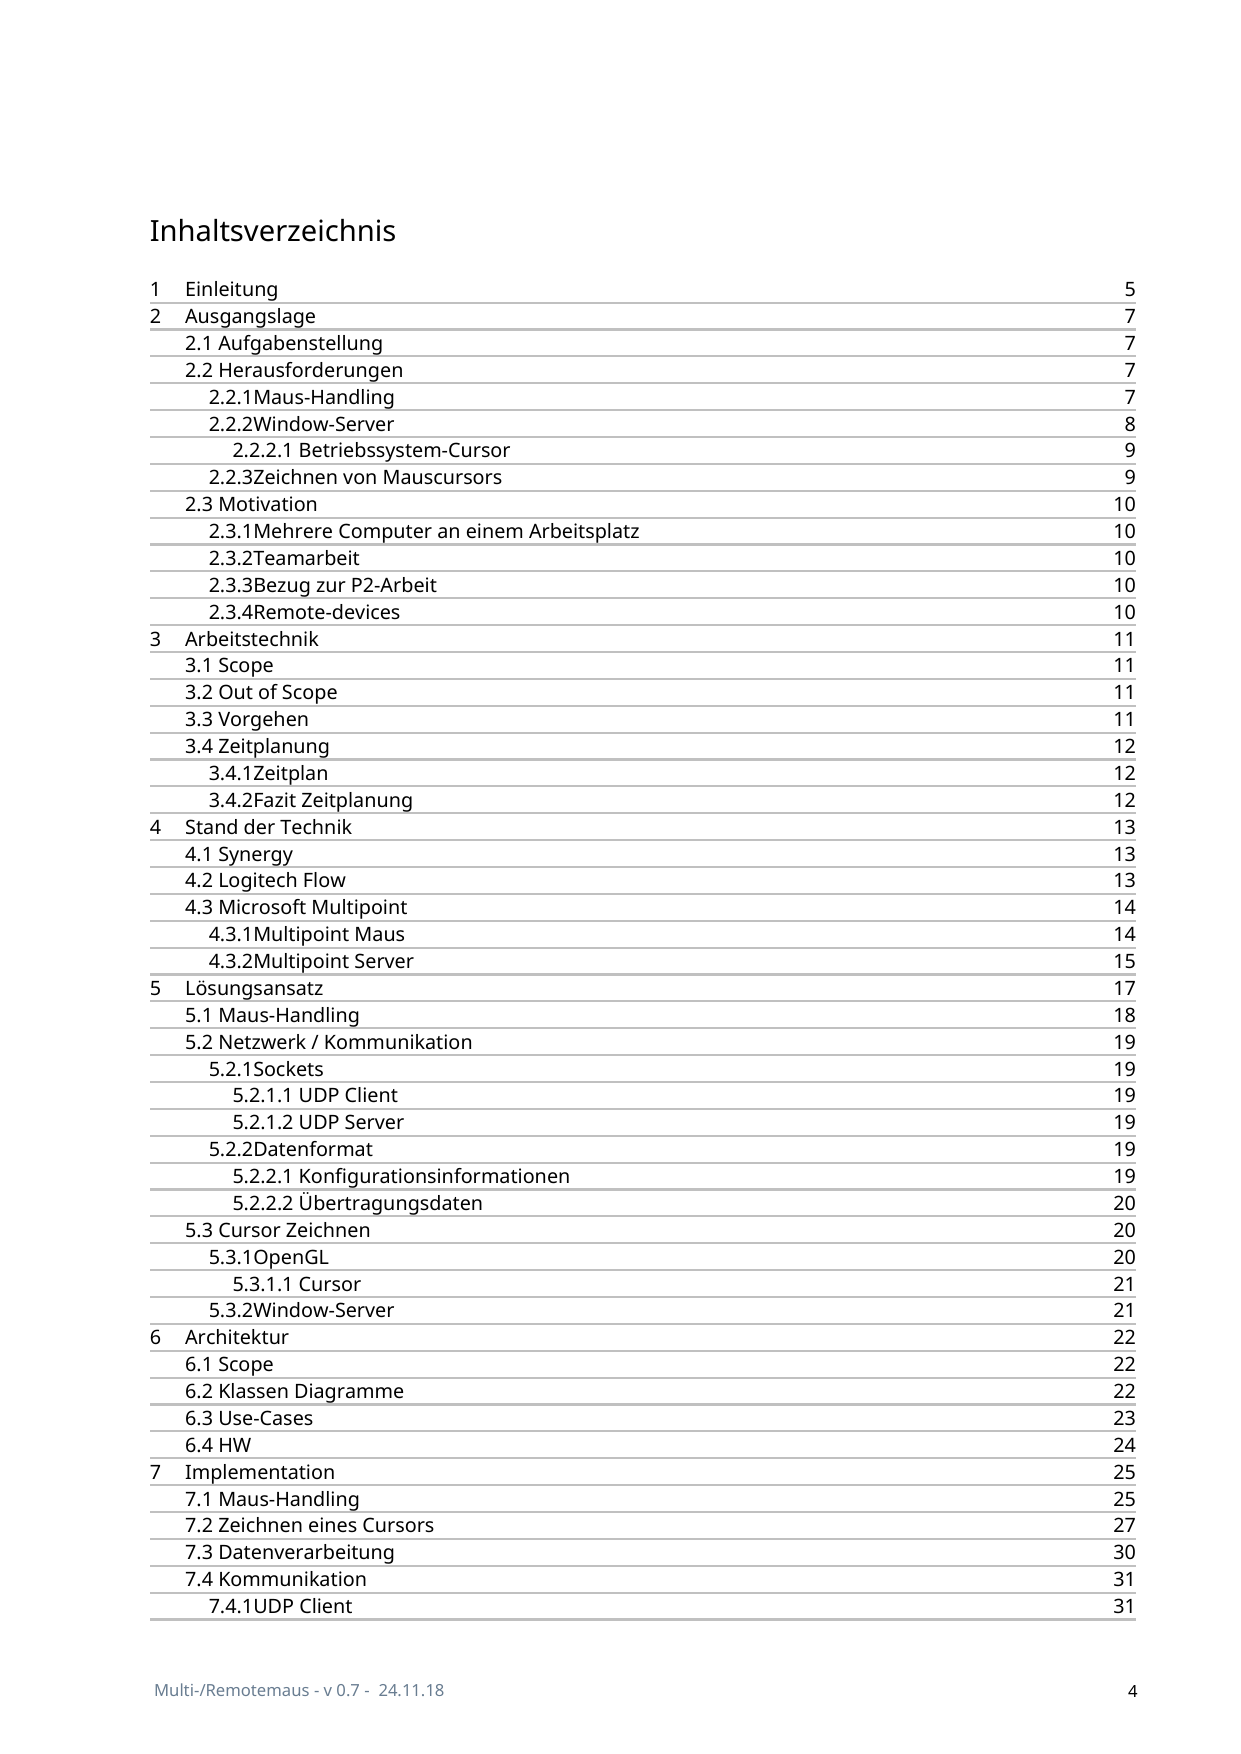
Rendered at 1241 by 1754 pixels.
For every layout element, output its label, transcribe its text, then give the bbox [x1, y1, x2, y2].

text 5.2.1.1 UDP Client 19 [149, 1083, 1136, 1110]
text 5.2.2.1 Konfigurationsinformationen 19 [149, 1164, 1136, 1191]
text 1 Einleitung 5 [149, 277, 1136, 304]
text 2.3.1Mehrere Computer an einem Arbeitsplatz 10 [149, 519, 1136, 546]
text 5.3.1.1 Cursor 21 [149, 1271, 1136, 1298]
text Inhaltsverzeichnis [149, 210, 1136, 250]
text 2.3.3Bezug zur P2-Arbeit 10 [149, 572, 1136, 599]
text 4.3.2Multipoint Server 15 [149, 949, 1136, 976]
text 7 Implementation 25 [149, 1459, 1136, 1486]
text 3.3 Vorgehen 11 [149, 707, 1136, 734]
text 5.2.2Datenformat 19 [149, 1137, 1136, 1164]
text 5.3.2Window-Server 21 [149, 1298, 1136, 1325]
text 3.4.2Fazit Zeitplanung 12 [149, 787, 1136, 814]
text 5.2.2.2 Übertragungsdaten 20 [149, 1191, 1136, 1217]
text 2.3.4Remote-devices 10 [149, 599, 1136, 626]
text 2.2 Herausforderungen 7 [149, 357, 1136, 384]
text 3.2 Out of Scope 11 [149, 680, 1136, 707]
text 5.1 Maus-Handling 18 [149, 1002, 1136, 1029]
text 2.3.2Teamarbeit 10 [149, 546, 1136, 572]
text 7.2 Zeichnen eines Cursors 27 [149, 1513, 1136, 1540]
text 5 Lösungsansatz 17 [149, 976, 1136, 1002]
text 7.4 Kommunikation 31 [149, 1567, 1136, 1594]
text 2.3 Motivation 10 [149, 492, 1136, 519]
text 7.3 Datenverarbeitung 30 [149, 1540, 1136, 1567]
text 2.1 Aufgabenstellung 7 [149, 331, 1136, 357]
text 2 Ausgangslage 7 [149, 304, 1136, 331]
text 4.2 Logitech Flow 13 [149, 868, 1136, 895]
text 6.1 Scope 22 [149, 1352, 1136, 1379]
text 7.4.1UDP Client 31 [149, 1594, 1136, 1621]
text 5.2.1Sockets 19 [149, 1056, 1136, 1083]
text 3.4.1Zeitplan 12 [149, 761, 1136, 787]
text 6.2 Klassen Diagramme 22 [149, 1379, 1136, 1406]
text 4.3 Microsoft Multipoint 14 [149, 895, 1136, 922]
text 5.3 Cursor Zeichnen 20 [149, 1217, 1136, 1244]
text 2.2.2.1 Betriebssystem-Cursor 9 [149, 438, 1136, 465]
text 5.2 Netzwerk / Kommunikation 19 [149, 1029, 1136, 1056]
text 7.1 Maus-Handling 25 [149, 1486, 1136, 1513]
text 5.2.1.2 UDP Server 19 [149, 1110, 1136, 1137]
text 6.4 HW 24 [149, 1432, 1136, 1459]
text 6.3 Use-Cases 23 [149, 1406, 1136, 1432]
text 3 Arbeitstechnik 11 [149, 626, 1136, 653]
text 6 Architektur 22 [149, 1325, 1136, 1352]
text 2.2.1Maus-Handling 7 [149, 384, 1136, 411]
text 2.2.2Window-Server 8 [149, 411, 1136, 438]
text 5.3.1OpenGL 20 [149, 1244, 1136, 1271]
text 4.3.1Multipoint Maus 14 [149, 922, 1136, 949]
text 3.1 Scope 11 [149, 653, 1136, 680]
text 3.4 Zeitplanung 12 [149, 734, 1136, 761]
text 4.1 Synergy 13 [149, 841, 1136, 868]
text 2.2.3Zeichnen von Mauscursors 9 [149, 465, 1136, 492]
text 4 Stand der Technik 13 [149, 814, 1136, 841]
